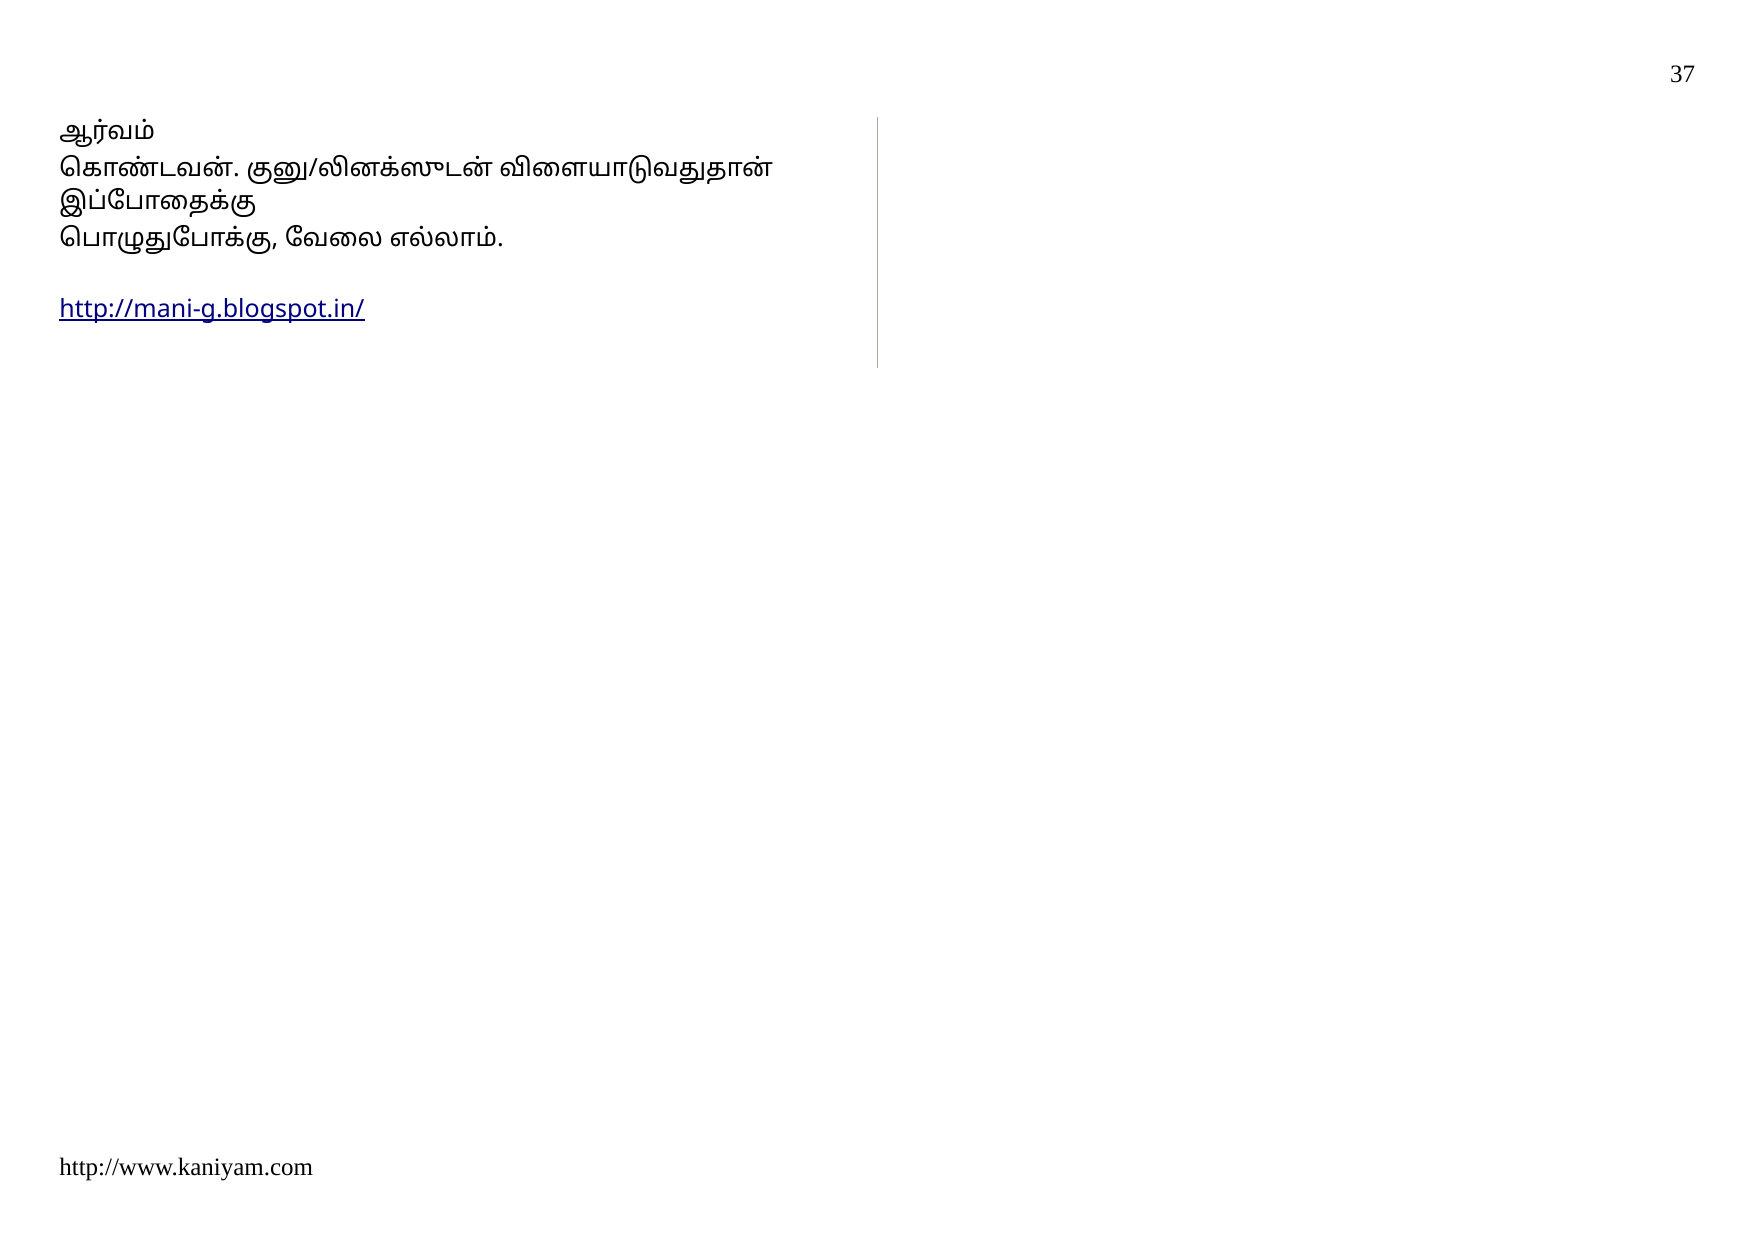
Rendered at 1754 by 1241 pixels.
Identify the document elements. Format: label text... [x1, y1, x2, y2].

text http://mani-g.blogspot.in/ [59, 291, 862, 324]
text ஆர்வம் கொண்டவன். குனு/லினக்ஸுடன் விளையாடுவதுதான் இப்போதைக்கு பொழுதுபோக்கு, வேலை எல்லாம். [59, 117, 862, 256]
